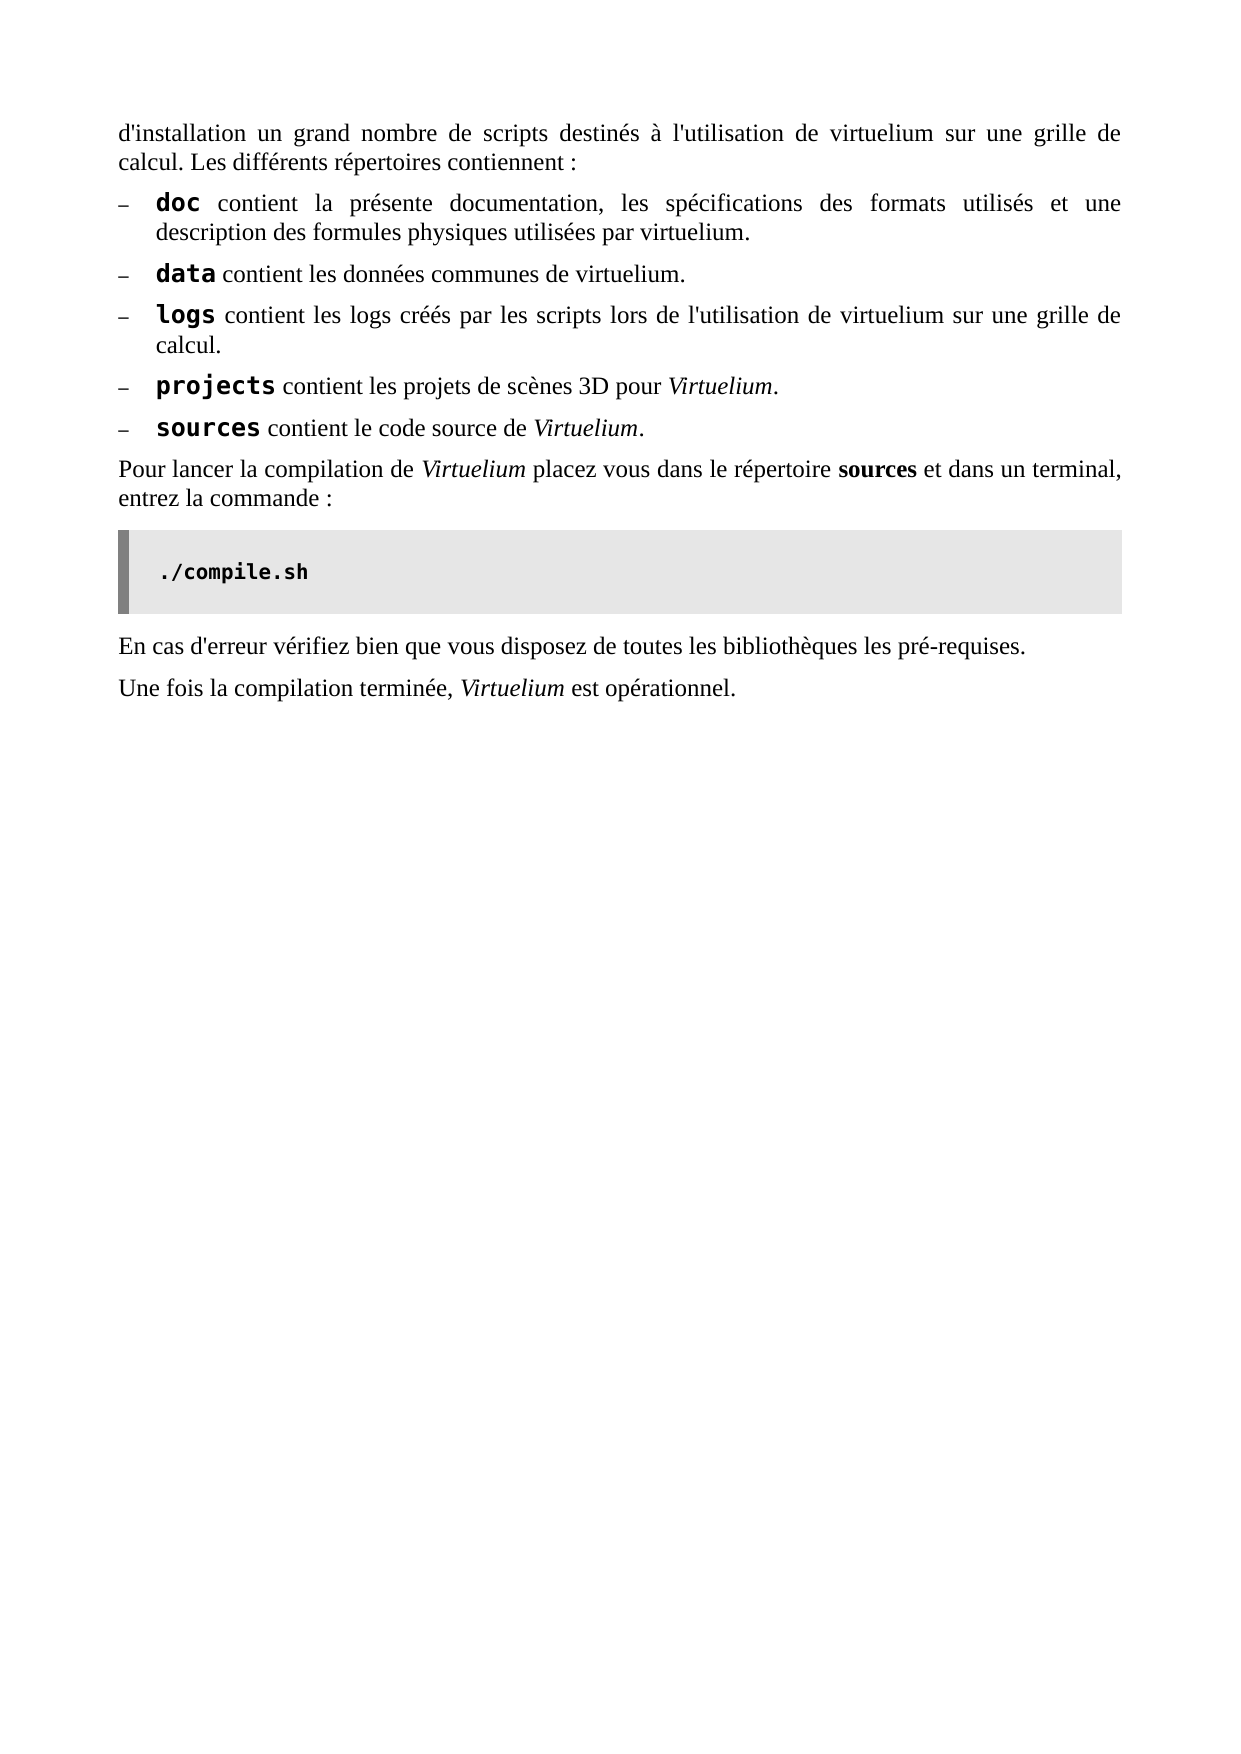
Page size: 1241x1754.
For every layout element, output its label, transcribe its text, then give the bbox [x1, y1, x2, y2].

list doc contient la présente documentation, les spécifications des formats utilisés et une description des formules physiques utilisées par virtuelium. [118, 188, 1122, 246]
text Une fois la compilation terminée, Virtuelium est opérationnel. [118, 673, 1122, 701]
text Pour lancer la compilation de Virtuelium placez vous dans le répertoire sources et dans un terminal, entrez la commande : [118, 454, 1122, 512]
list projects contient les projets de scènes 3D pour Virtuelium. [118, 371, 1122, 400]
list data contient les données communes de virtuelium. [118, 259, 1122, 288]
list logs contient les logs créés par les scripts lors de l'utilisation de virtuelium sur une grille de calcul. [118, 300, 1122, 358]
text En cas d'erreur vérifiez bien que vous disposez de toutes les bibliothèques les pré-requises. [118, 631, 1122, 660]
list sources contient le code source de Virtuelium. [118, 413, 1122, 442]
text ./compile.sh [129, 530, 1122, 614]
text d'installation un grand nombre de scripts destinés à l'utilisation de virtuelium sur une grille de calcul. Les différents répertoires contiennent : [118, 118, 1122, 176]
